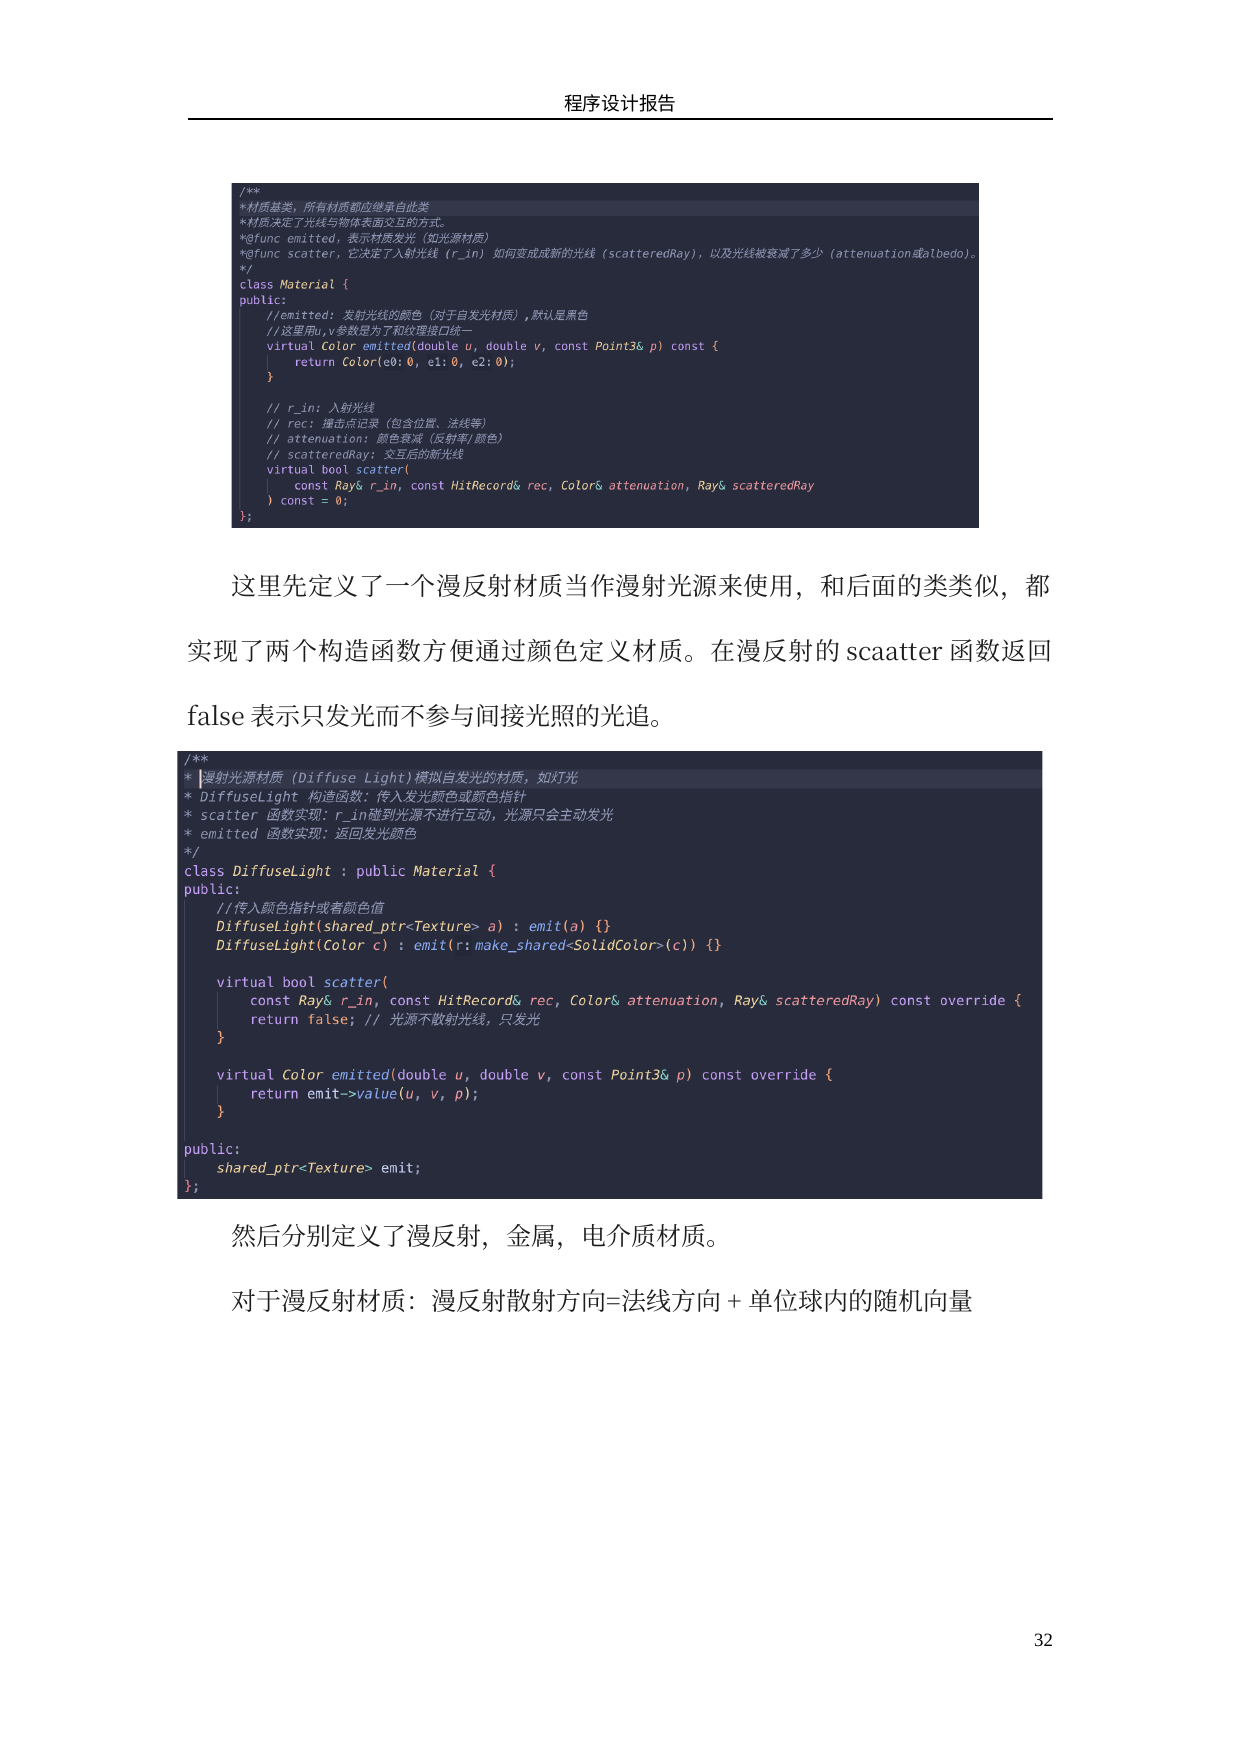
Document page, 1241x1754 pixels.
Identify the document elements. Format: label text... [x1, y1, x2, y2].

text 对于漫反射材质：漫反射散射方向=法线方向 + 单位球内的随机向量 [187, 1267, 1053, 1332]
picture [231, 183, 979, 528]
picture [177, 751, 1043, 1199]
text 这里先定义了一个漫反射材质当作漫射光源来使用，和后面的类类似，都实现了两个构造函数方便通过颜色定义材质。在漫反射的scaatter函数返回false表示只发光而不参与间接光照的光追。 [187, 162, 1053, 747]
text 然后分别定义了漫反射，金属，电介质材质。 [187, 747, 1053, 1267]
